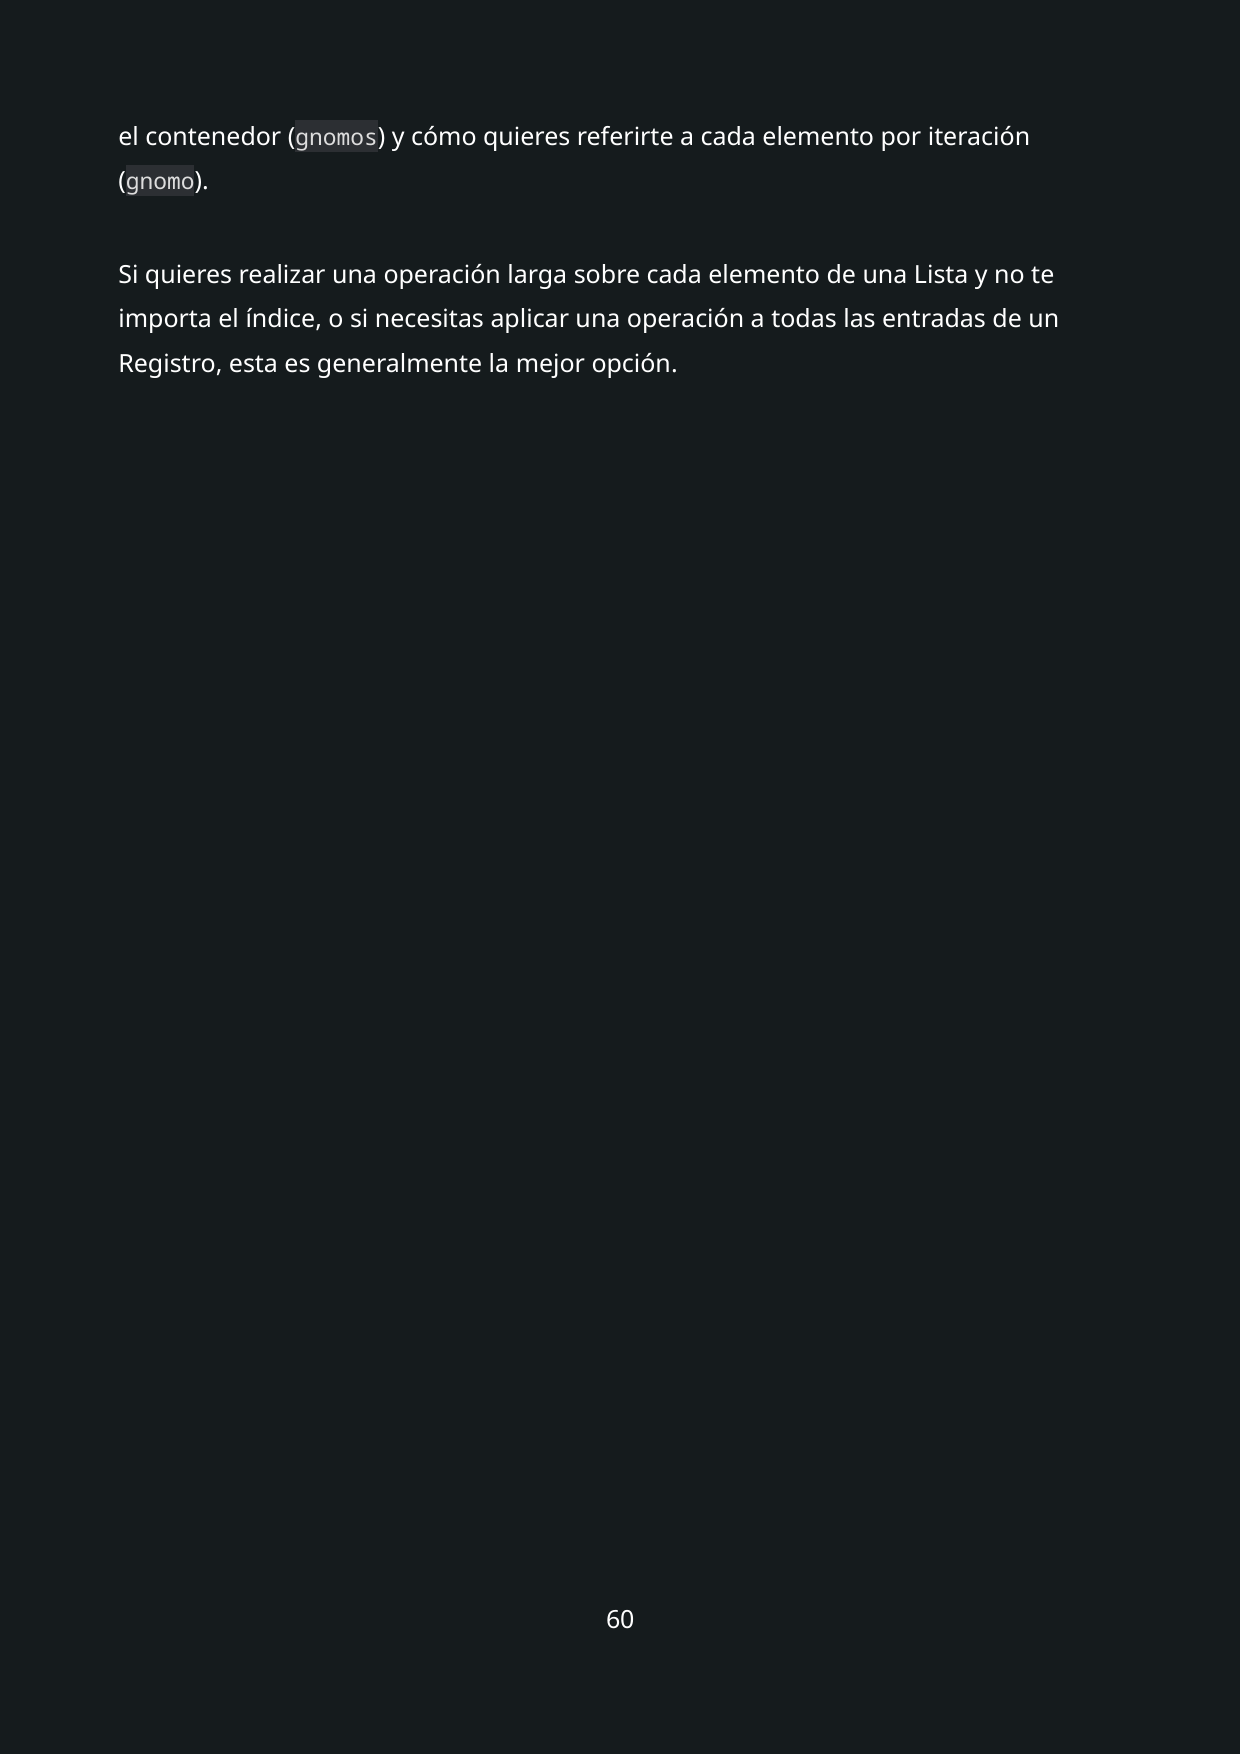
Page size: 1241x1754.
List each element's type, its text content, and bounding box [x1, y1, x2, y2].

text el contenedor (gnomos) y cómo quieres referirte a cada elemento por iteración (gnomo). [118, 118, 1122, 196]
text Si quieres realizar una operación larga sobre cada elemento de una Lista y no te importa el índice, o si necesitas aplicar una operación a todas las entradas de un Registro, esta es generalmente la mejor opción. [118, 257, 1122, 379]
